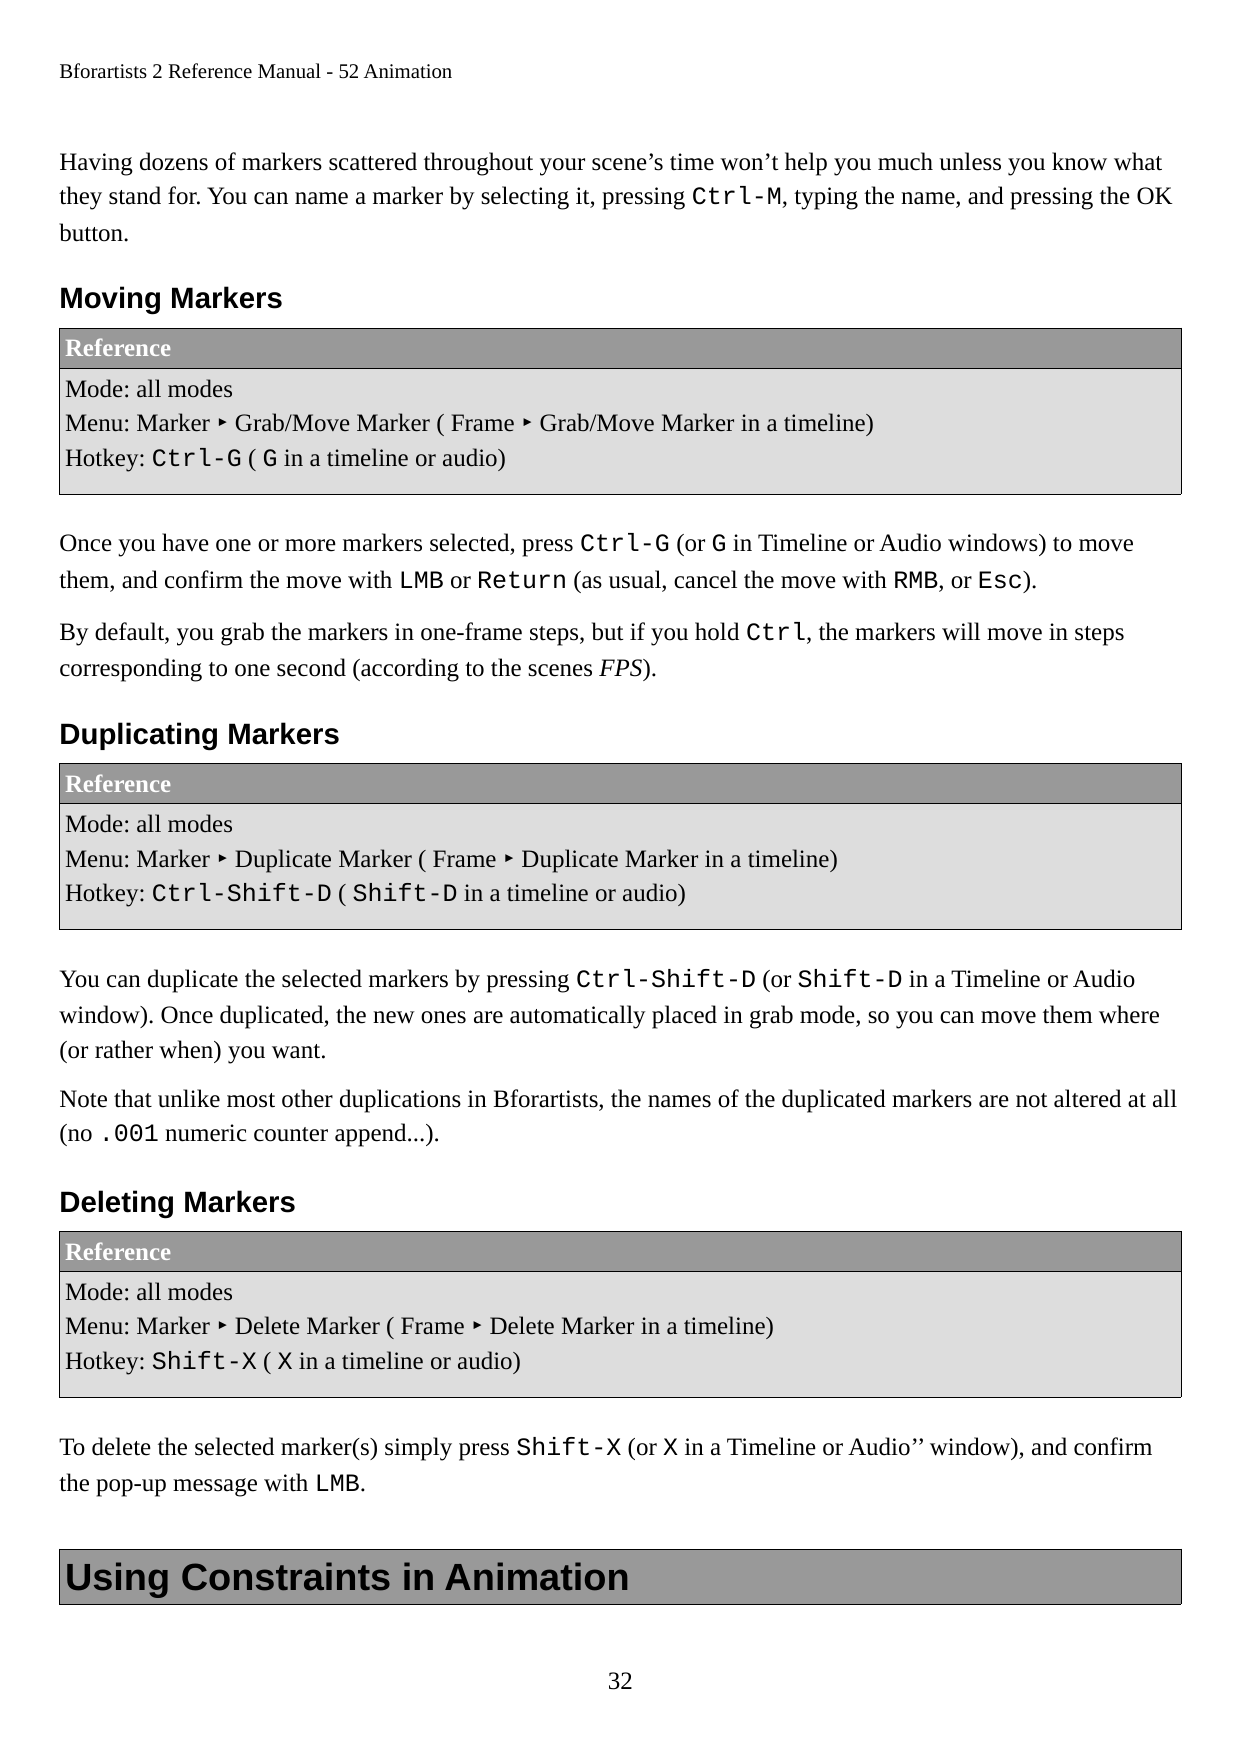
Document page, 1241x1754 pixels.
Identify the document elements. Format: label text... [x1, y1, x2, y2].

subtitle Moving Markers [59, 281, 1181, 315]
text To delete the selected marker(s) simply press Shift-X (or X in a Timeline or Audio’’ window), and confirm the pop-up message with LMB. [59, 1432, 1181, 1499]
table_cell Mode: all modes Menu: Marker ‣ Delete Marker ( Frame ‣ Delete Marker in a timeline) Hotkey: Shift-X ( X in a timeline or audio) [60, 1272, 1181, 1397]
text You can duplicate the selected markers by pressing Ctrl-Shift-D (or Shift-D in a Timeline or Audio window). Once duplicated, the new ones are automatically placed in grab mode, so you can move them where (or rather when) you want. [59, 964, 1181, 1064]
table_cell Mode: all modes Menu: Marker ‣ Grab/Move Marker ( Frame ‣ Grab/Move Marker in a timeline) Hotkey: Ctrl-G ( G in a timeline or audio) [60, 369, 1181, 494]
subtitle Deleting Markers [59, 1184, 1181, 1218]
subtitle Duplicating Markers [59, 717, 1181, 751]
table_header Reference [60, 764, 1181, 803]
table_cell Mode: all modes Menu: Marker ‣ Duplicate Marker ( Frame ‣ Duplicate Marker in a timeline) Hotkey: Ctrl-Shift-D ( Shift-D in a timeline or audio) [60, 804, 1181, 929]
table_header Reference [60, 329, 1181, 368]
text Once you have one or more markers selected, press Ctrl-G (or G in Timeline or Audio windows) to move them, and confirm the move with LMB or Return (as usual, cancel the move with RMB, or Esc). [59, 528, 1181, 596]
table_header Reference [60, 1232, 1181, 1271]
text Having dozens of markers scattered throughout your scene’s time won’t help you much unless you know what they stand for. You can name a marker by selecting it, pressing Ctrl-M, typing the name, and pressing the OK button. [59, 147, 1181, 246]
text Note that unlike most other duplications in Bforartists, the names of the duplicated markers are not altered at all (no .001 numeric counter append...). [59, 1084, 1181, 1149]
table_header Using Constraints in Animation [60, 1550, 1181, 1604]
text By default, you grab the markers in one-frame steps, but if you hold Ctrl, the markers will move in steps corresponding to one second (according to the scenes FPS). [59, 617, 1181, 682]
